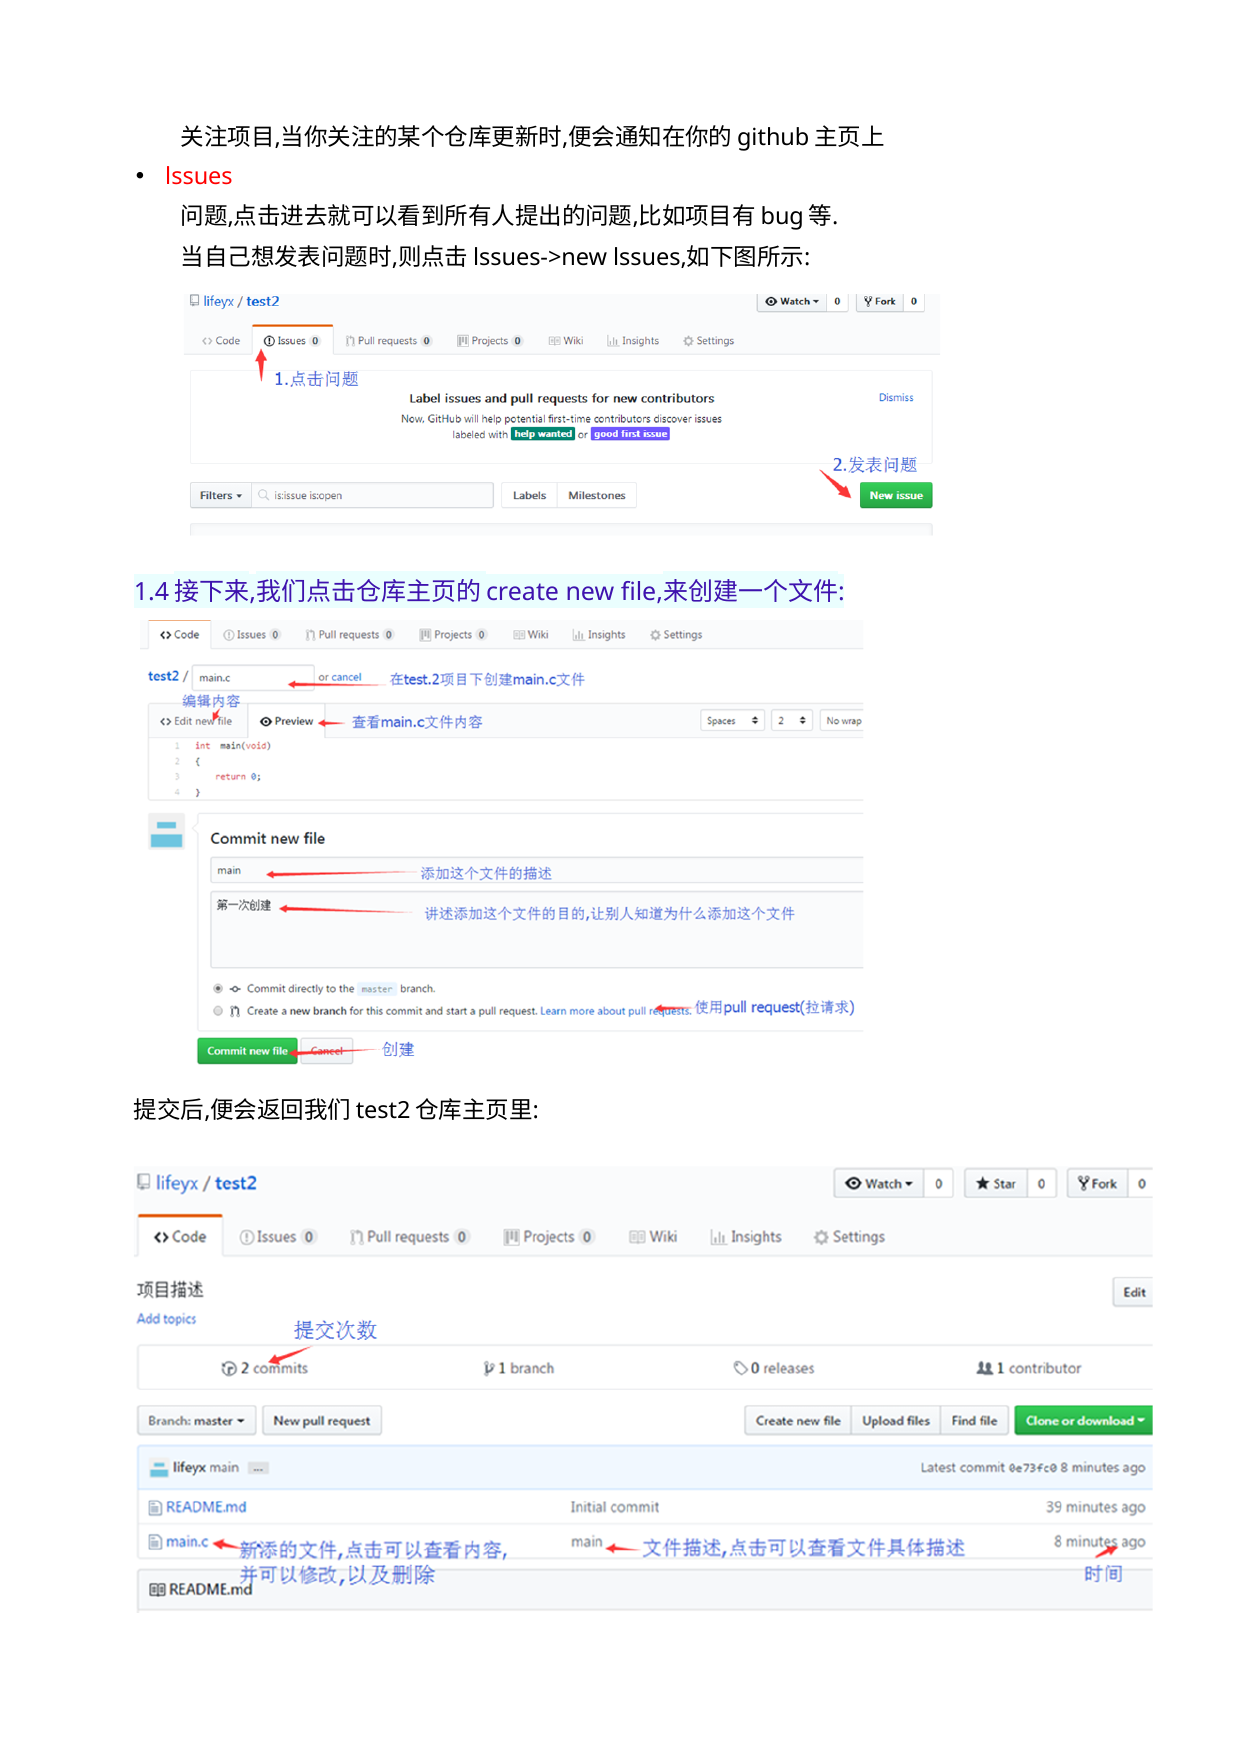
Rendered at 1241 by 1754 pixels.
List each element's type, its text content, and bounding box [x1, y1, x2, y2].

picture [133, 1166, 1153, 1613]
text 1.4接下来,我们点击仓库主页的create new file,来创建一个文件: [134, 571, 1106, 608]
text 问题,点击进去就可以看到所有人提出的问题,比如项目有bug等. [134, 197, 1106, 231]
picture [183, 294, 940, 545]
text 当自己想发表问题时,则点击lssues->new lssues,如下图所示: [134, 238, 1106, 272]
text 关注项目,当你关注的某个仓库更新时,便会通知在你的github主页上 [134, 118, 1106, 152]
text 提交后,便会返回我们test2仓库主页里: [134, 1092, 1106, 1126]
picture [140, 614, 864, 1081]
list lssues [136, 159, 1122, 191]
